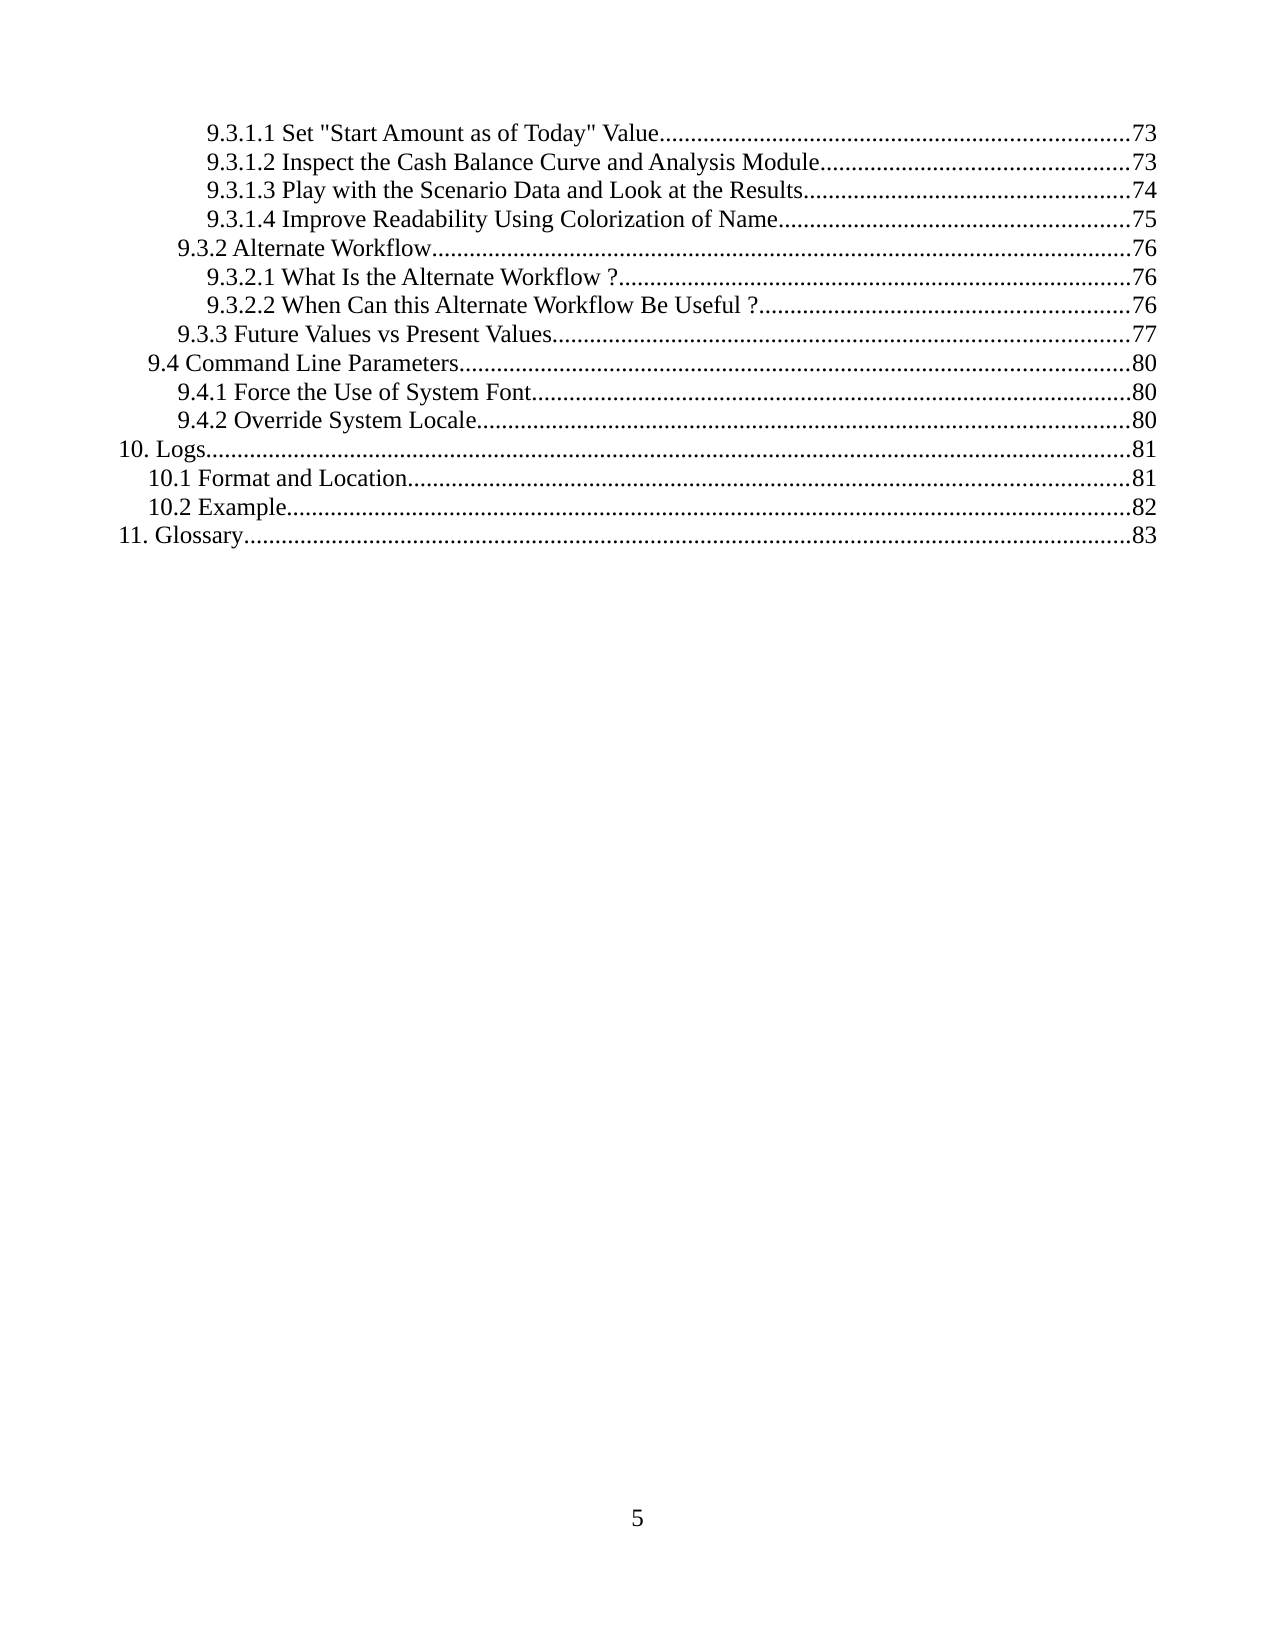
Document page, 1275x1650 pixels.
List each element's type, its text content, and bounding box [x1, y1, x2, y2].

text 10.1 Format and Location 81 [148, 463, 1157, 492]
text 9.4.1 Force the Use of System Font 80 [177, 377, 1157, 406]
text 9.4 Command Line Parameters 80 [148, 348, 1157, 377]
text 9.4.2 Override System Locale 80 [177, 406, 1157, 434]
text 9.3.2.2 When Can this Alternate Workflow Be Useful ? 76 [207, 291, 1157, 319]
text 9.3.1.4 Improve Readability Using Colorization of Name 75 [207, 204, 1157, 233]
text 11. Glossary 83 [118, 521, 1157, 549]
text 9.3.3 Future Values vs Present Values 77 [177, 319, 1157, 348]
text 9.3.1.1 Set "Start Amount as of Today" Value 73 [207, 118, 1157, 147]
text 9.3.2.1 What Is the Alternate Workflow ? 76 [207, 262, 1157, 291]
text 10.2 Example 82 [148, 492, 1157, 521]
text 10. Logs 81 [118, 434, 1157, 463]
text 9.3.1.2 Inspect the Cash Balance Curve and Analysis Module 73 [207, 147, 1157, 176]
text 9.3.2 Alternate Workflow 76 [177, 233, 1157, 262]
text 9.3.1.3 Play with the Scenario Data and Look at the Results 74 [207, 176, 1157, 204]
